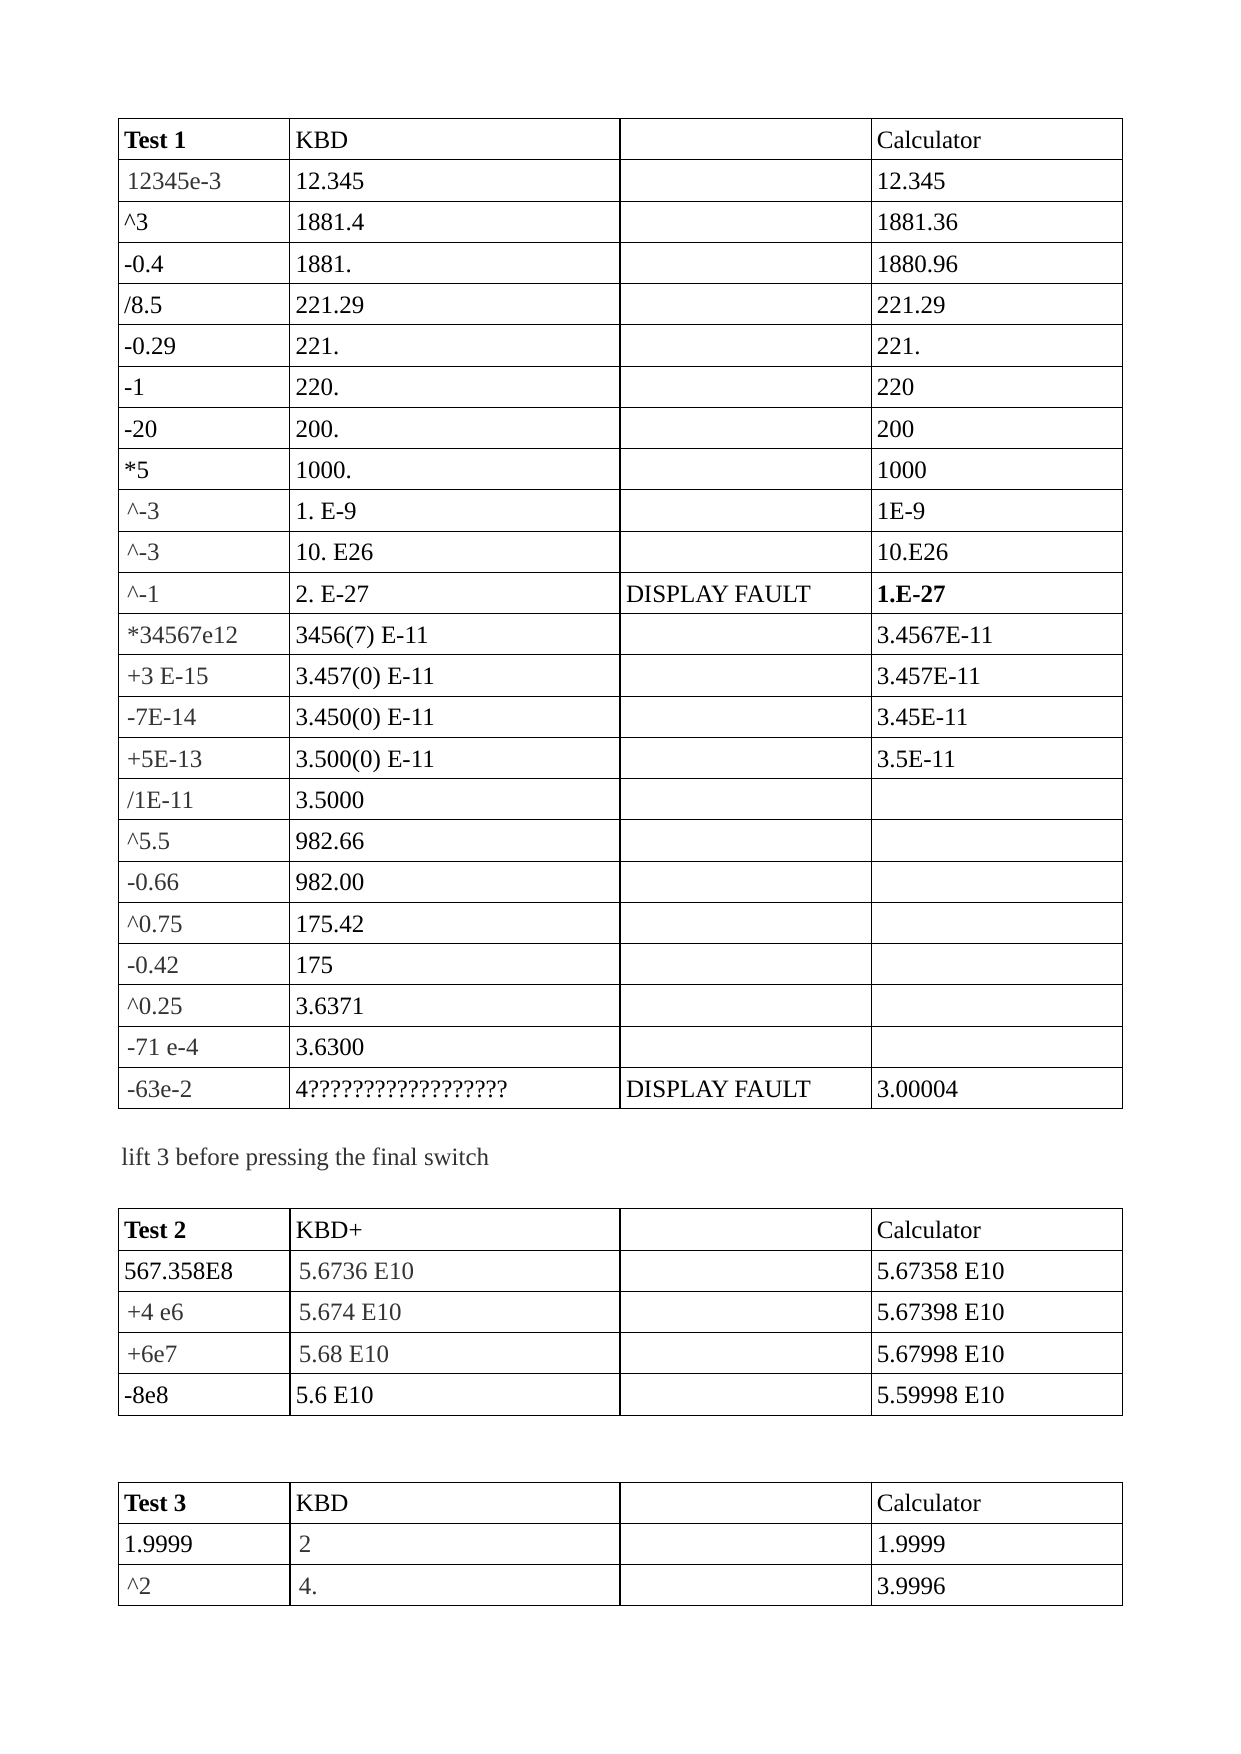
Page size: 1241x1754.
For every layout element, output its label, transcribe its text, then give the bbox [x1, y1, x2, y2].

table_cell 1.E-27 [872, 573, 1122, 613]
table_cell 1881.4 [290, 202, 619, 242]
table_cell +6e7 [119, 1333, 289, 1373]
table_cell [621, 1251, 871, 1291]
table_cell ^0.75 [119, 903, 289, 943]
table_cell 3.457(0) E-11 [290, 655, 619, 696]
table_cell [872, 862, 1122, 902]
table_cell [621, 1292, 871, 1332]
table_cell 1. E-9 [290, 490, 619, 531]
table_cell 10.E26 [872, 532, 1122, 572]
table_cell [621, 367, 871, 407]
table_cell [621, 284, 871, 324]
table_cell -0.42 [119, 944, 289, 984]
table_cell -8e8 [119, 1374, 289, 1414]
table_cell ^5.5 [119, 820, 289, 861]
table_cell ^3 [119, 202, 289, 242]
table_cell [621, 243, 871, 283]
table_cell 10. E26 [290, 532, 619, 572]
table_cell ^2 [119, 1565, 289, 1605]
table_cell [621, 490, 871, 531]
table_cell [872, 820, 1122, 861]
table_cell 567.358E8 [119, 1251, 289, 1291]
table_cell +5E-13 [119, 738, 289, 778]
table_cell [621, 614, 871, 654]
table_cell 221. [290, 325, 619, 366]
table_cell [621, 532, 871, 572]
table_cell [621, 820, 871, 861]
table_cell [621, 325, 871, 366]
table_cell 1000. [290, 449, 619, 489]
table_cell +4 e6 [119, 1292, 289, 1332]
table_cell 1.9999 [119, 1524, 289, 1564]
table_cell [621, 202, 871, 242]
table_cell [621, 779, 871, 819]
table_cell -63e-2 [119, 1068, 289, 1108]
table_cell [872, 779, 1122, 819]
table_cell 3.6371 [290, 985, 619, 1026]
table_cell 3.457E-11 [872, 655, 1122, 696]
table_cell 221.29 [872, 284, 1122, 324]
table_cell -20 [119, 408, 289, 448]
table_header KBD [290, 119, 619, 159]
table_cell 12345e-3 [119, 160, 289, 201]
table_cell 3.5E-11 [872, 738, 1122, 778]
table_cell ^-3 [119, 532, 289, 572]
table_cell 5.67398 E10 [872, 1292, 1122, 1332]
table_header Test 1 [119, 119, 289, 159]
table_cell +3 E-15 [119, 655, 289, 696]
table_cell [621, 449, 871, 489]
table_cell [621, 944, 871, 984]
table_cell 200. [290, 408, 619, 448]
table_cell -1 [119, 367, 289, 407]
table_cell /1E-11 [119, 779, 289, 819]
table_cell [621, 160, 871, 201]
table_cell [621, 1565, 871, 1605]
table_cell 221. [872, 325, 1122, 366]
table_header Test 2 [119, 1209, 289, 1249]
table_cell [621, 1524, 871, 1564]
table_cell [872, 1027, 1122, 1067]
table_cell 3456(7) E-11 [290, 614, 619, 654]
table_header Calculator [872, 119, 1122, 159]
table_cell 220 [872, 367, 1122, 407]
table_cell 5.68 E10 [291, 1333, 619, 1373]
table_cell [621, 903, 871, 943]
table_cell 2 [291, 1524, 619, 1564]
table_cell DISPLAY FAULT [621, 573, 871, 613]
table_cell DISPLAY FAULT [621, 1068, 871, 1108]
table_cell -7E-14 [119, 697, 289, 737]
table_cell 3.450(0) E-11 [290, 697, 619, 737]
table_cell ^0.25 [119, 985, 289, 1026]
table_cell /8.5 [119, 284, 289, 324]
table_cell -0.29 [119, 325, 289, 366]
table_cell 1.9999 [872, 1524, 1122, 1564]
table_cell [621, 697, 871, 737]
table_cell 1880.96 [872, 243, 1122, 283]
table_cell 5.6736 E10 [291, 1251, 619, 1291]
table_cell 2. E-27 [290, 573, 619, 613]
table_cell -0.4 [119, 243, 289, 283]
table_cell [621, 1374, 871, 1414]
table_header KBD [291, 1483, 619, 1523]
table_cell 3.9996 [872, 1565, 1122, 1605]
table_cell [872, 944, 1122, 984]
table_cell ^-3 [119, 490, 289, 531]
table_header Calculator [872, 1209, 1122, 1249]
table_header [621, 119, 871, 159]
table_cell 5.674 E10 [291, 1292, 619, 1332]
table_header KBD+ [291, 1209, 619, 1249]
table_cell 3.4567E-11 [872, 614, 1122, 654]
table_cell 982.00 [290, 862, 619, 902]
table_cell 220. [290, 367, 619, 407]
table_cell 4?????????????????? [290, 1068, 619, 1108]
table_cell 4. [291, 1565, 619, 1605]
table_cell 3.00004 [872, 1068, 1122, 1108]
table_cell 982.66 [290, 820, 619, 861]
table_cell [621, 655, 871, 696]
table_cell 3.45E-11 [872, 697, 1122, 737]
table_cell 175.42 [290, 903, 619, 943]
table_cell 12.345 [872, 160, 1122, 201]
table_cell 5.59998 E10 [872, 1374, 1122, 1414]
table_header [621, 1209, 871, 1249]
table_cell 3.6300 [290, 1027, 619, 1067]
table_cell 1000 [872, 449, 1122, 489]
table_cell 3.500(0) E-11 [290, 738, 619, 778]
table_cell [621, 738, 871, 778]
table_cell -71 e-4 [119, 1027, 289, 1067]
table_cell [872, 985, 1122, 1026]
table_cell 3.5000 [290, 779, 619, 819]
table_header Test 3 [119, 1483, 289, 1523]
table_cell 5.67998 E10 [872, 1333, 1122, 1373]
table_cell 12.345 [290, 160, 619, 201]
table_cell 1881. [290, 243, 619, 283]
table_cell 5.6 E10 [291, 1374, 619, 1414]
table_cell 200 [872, 408, 1122, 448]
table_cell 221.29 [290, 284, 619, 324]
table_cell 5.67358 E10 [872, 1251, 1122, 1291]
text lift 3 before pressing the final switch [119, 1142, 1122, 1171]
table_cell *34567e12 [119, 614, 289, 654]
table_cell [621, 1027, 871, 1067]
table_cell [621, 985, 871, 1026]
table_cell 1881.36 [872, 202, 1122, 242]
table_cell ^-1 [119, 573, 289, 613]
table_cell [621, 408, 871, 448]
table_cell [872, 903, 1122, 943]
table_cell [621, 1333, 871, 1373]
table_header Calculator [872, 1483, 1122, 1523]
table_cell [621, 862, 871, 902]
table_cell 1E-9 [872, 490, 1122, 531]
table_header [621, 1483, 871, 1523]
table_cell *5 [119, 449, 289, 489]
table_cell 175 [290, 944, 619, 984]
table_cell -0.66 [119, 862, 289, 902]
